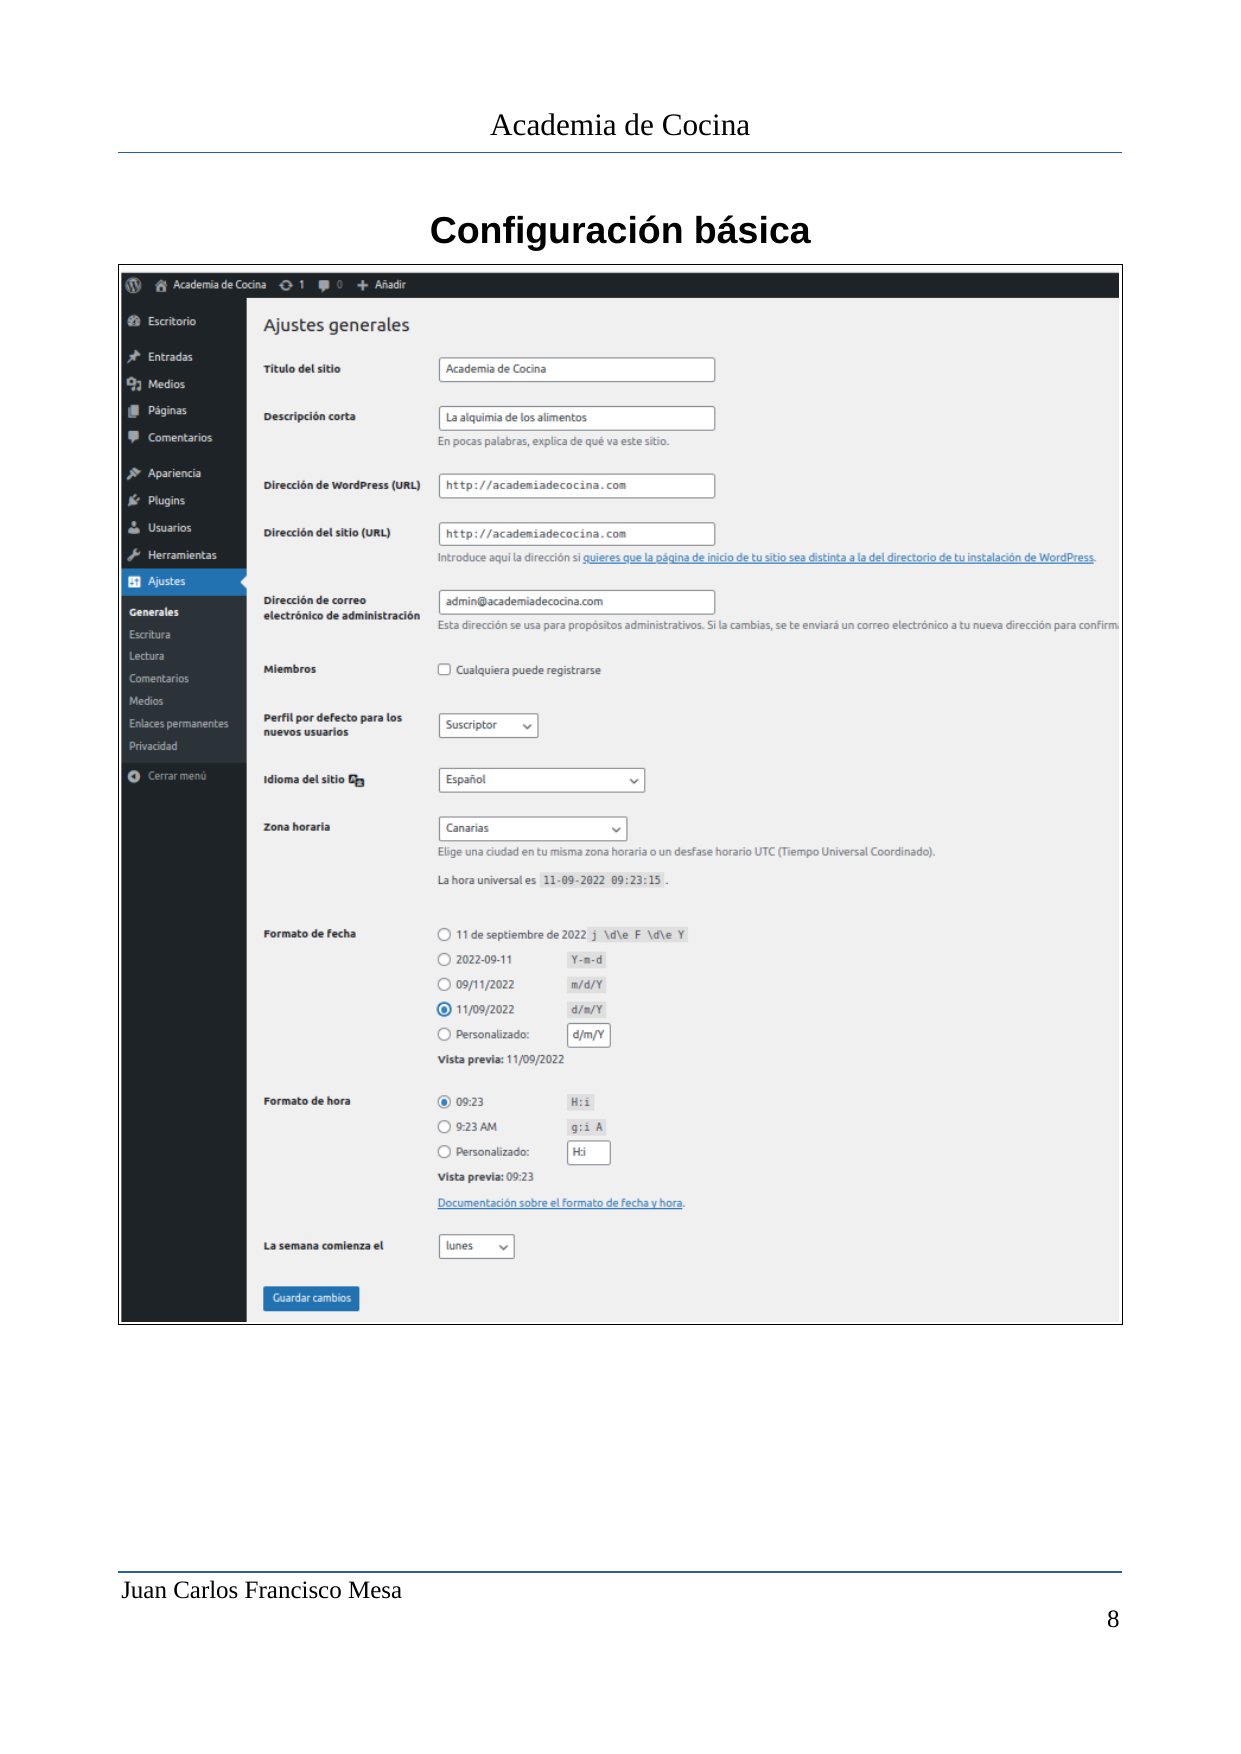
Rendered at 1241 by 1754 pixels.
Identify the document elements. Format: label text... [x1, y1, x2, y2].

subtitle Configuración básica [118, 208, 1122, 251]
picture [121, 266, 1119, 1322]
